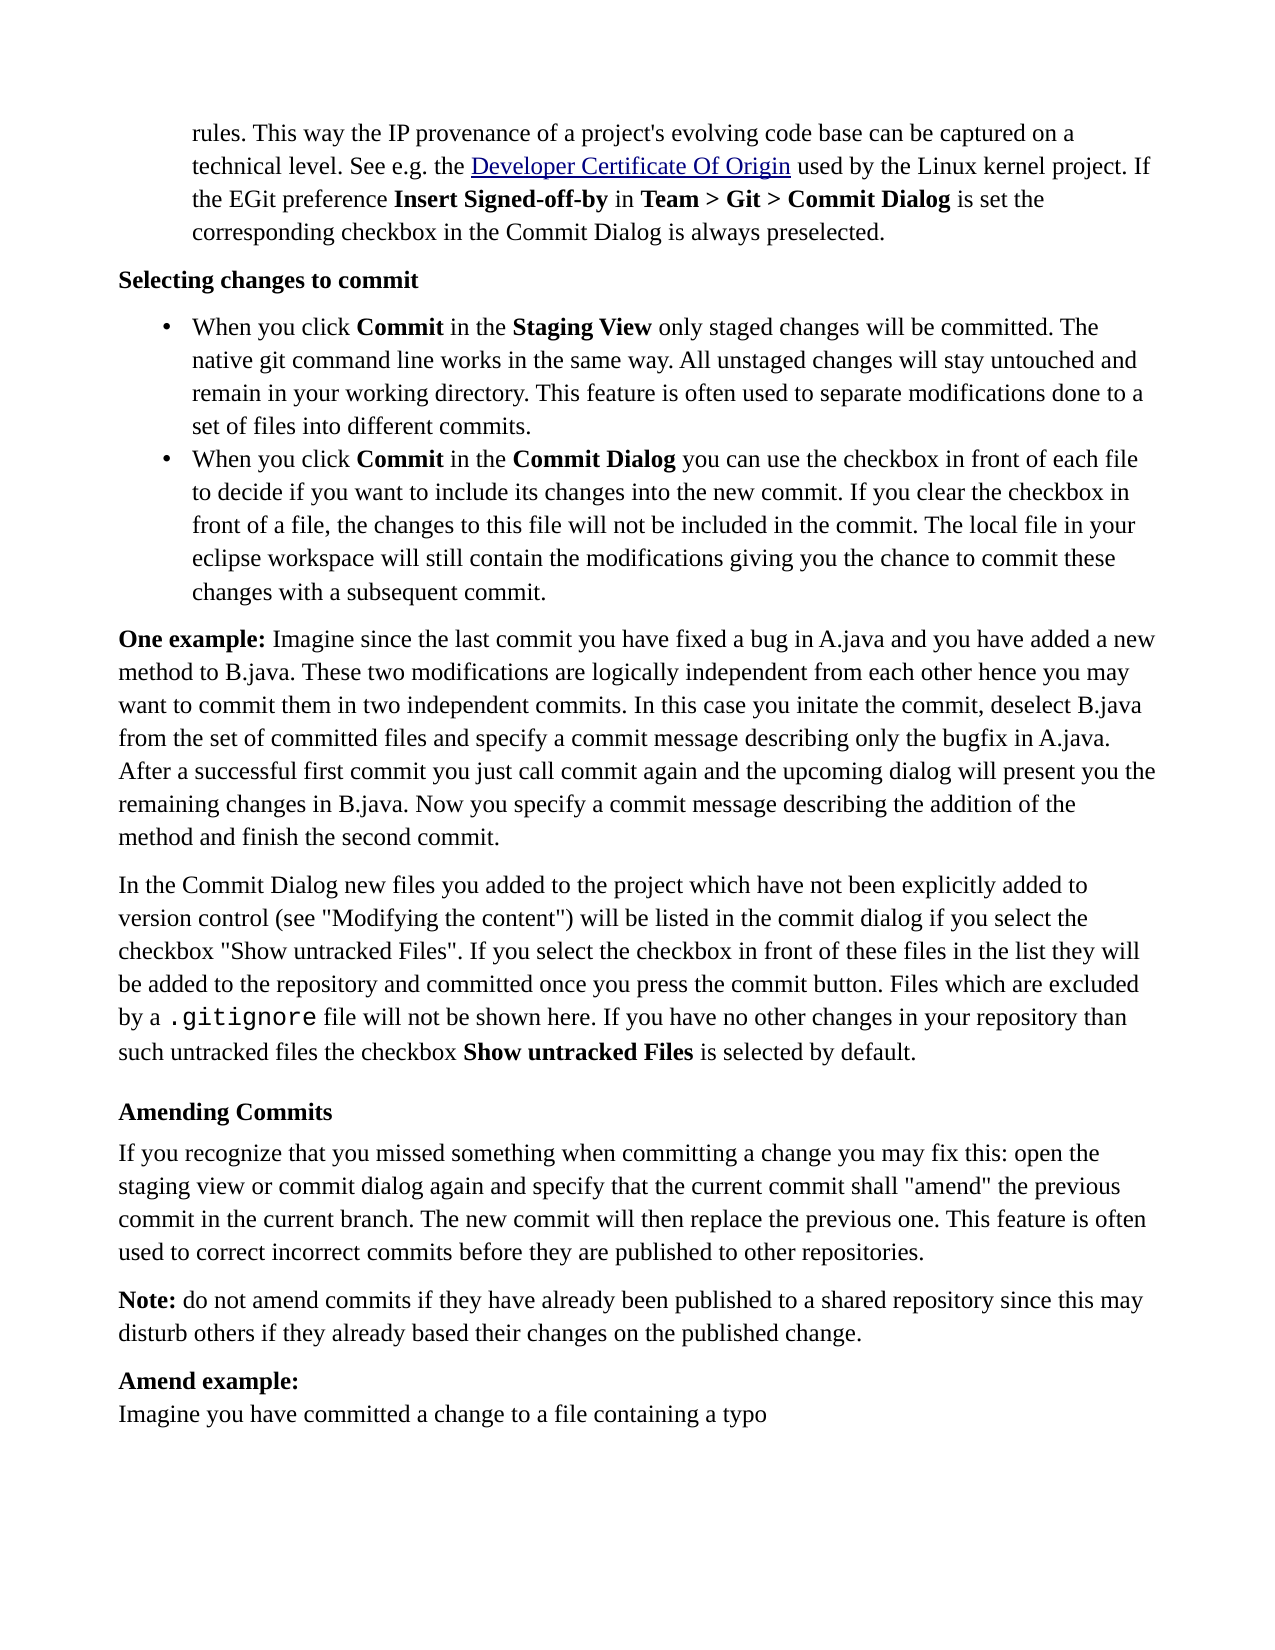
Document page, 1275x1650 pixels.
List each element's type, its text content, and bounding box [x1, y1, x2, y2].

text If you recognize that you missed something when committing a change you may fix this: open the staging view or commit dialog again and specify that the current commit shall "amend" the previous commit in the current branch. The new commit will then replace the previous one. This feature is often used to correct incorrect commits before they are published to other repositories. [118, 1138, 1157, 1266]
text Selecting changes to commit [118, 265, 1157, 293]
subtitle Amending Commits [118, 1097, 1157, 1126]
text Amend example: Imagine you have committed a change to a file containing a typo [118, 1366, 1157, 1427]
text In the Commit Dialog new files you added to the project which have not been explicitly added to version control (see "Modifying the content") will be listed in the commit dialog if you select the checkbox "Show untracked Files". If you select the checkbox in front of these files in the list they will be added to the repository and committed once you press the commit button. Files which are excluded by a .gitignore file will not be shown here. If you have no other changes in your repository than such untracked files the checkbox Show untracked Files is selected by default. [118, 870, 1157, 1066]
list When you click Commit in the Commit Dialog you can use the checkbox in front of each file to decide if you want to include its changes into the new commit. If you clear the checkbox in front of a file, the changes to this file will not be included in the commit. The local file in your eclipse workspace will still contain the modifications giving you the chance to commit these changes with a subsequent commit. [162, 444, 1157, 605]
text One example: Imagine since the last commit you have fixed a bug in A.java and you have added a new method to B.java. These two modifications are logically independent from each other hence you may want to commit them in two independent commits. In this case you initate the commit, deselect B.java from the set of committed files and specify a commit message describing only the bugfix in A.java. After a successful first commit you just call commit again and the upcoming dialog will present you the remaining changes in B.java. Now you specify a commit message describing the addition of the method and finish the second commit. [118, 624, 1157, 851]
list When you click Commit in the Staging View only staged changes will be committed. The native git command line works in the same way. All unstaged changes will stay untouched and remain in your working directory. This feature is often used to separate modifications done to a set of files into different commits. [162, 312, 1157, 440]
list rules. This way the IP provenance of a project's evolving code base can be captured on a technical level. See e.g. the Developer Certificate Of Origin used by the Linux kernel project. If the EGit preference Insert Signed-off-by in Team > Git > Commit Dialog is set the corresponding checkbox in the Commit Dialog is always preselected. [162, 118, 1157, 246]
text Note: do not amend commits if they have already been published to a shared repository since this may disturb others if they already based their changes on the published change. [118, 1285, 1157, 1347]
